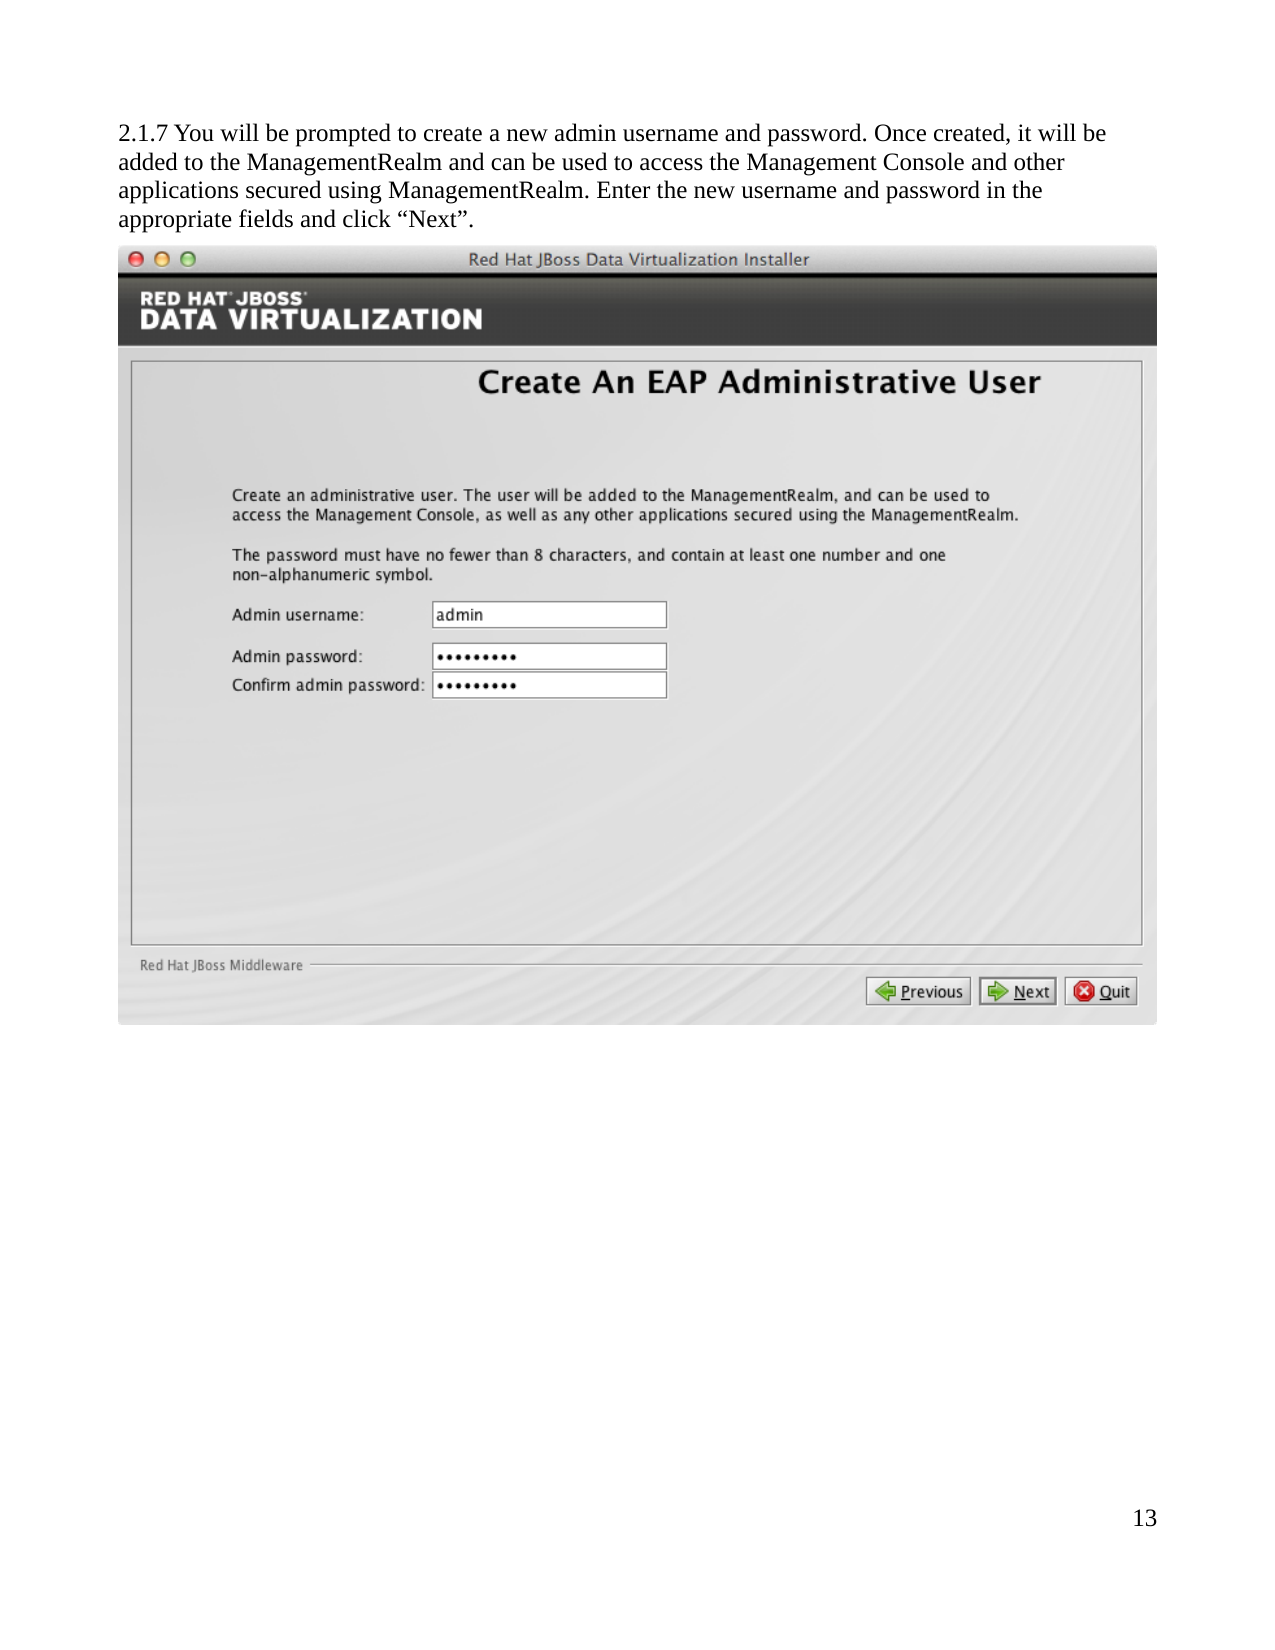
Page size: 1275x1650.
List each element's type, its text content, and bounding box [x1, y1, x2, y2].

picture [118, 245, 1157, 1025]
text 2.1.7 You will be prompted to create a new admin username and password. Once created, it will be added to the ManagementRealm and can be used to access the Management Console and other applications secured using ManagementRealm. Enter the new username and password in the appropriate fields and click “Next”. [118, 118, 1157, 233]
